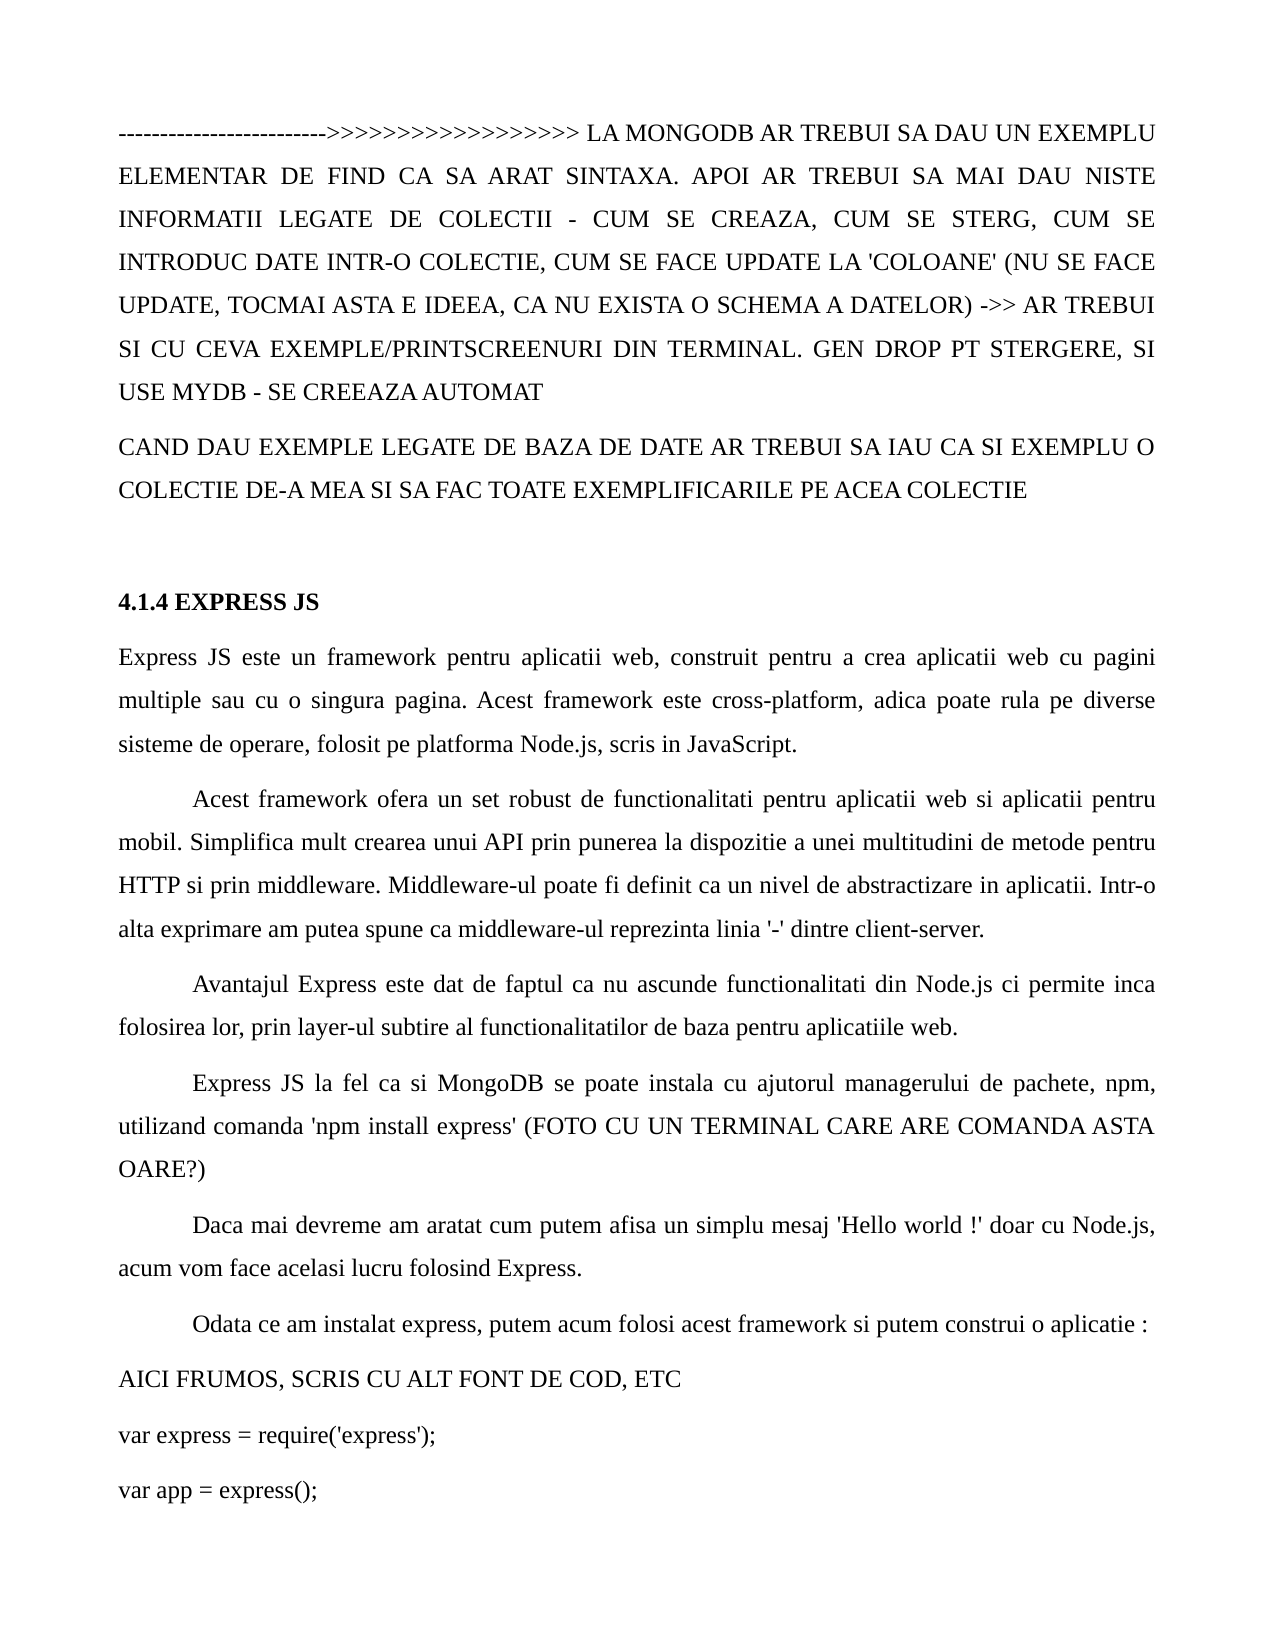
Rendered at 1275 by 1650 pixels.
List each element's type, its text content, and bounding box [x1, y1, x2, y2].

text Daca mai devreme am aratat cum putem afisa un simplu mesaj 'Hello world !' doar cu Node.js, acum vom face acelasi lucru folosind Express. [118, 1210, 1157, 1282]
text Acest framework ofera un set robust de functionalitati pentru aplicatii web si aplicatii pentru mobil. Simplifica mult crearea unui API prin punerea la dispozitie a unei multitudini de metode pentru HTTP si prin middleware. Middleware-ul poate fi definit ca un nivel de abstractizare in aplicatii. Intr-o alta exprimare am putea spune ca middleware-ul reprezinta linia '-' dintre client-server. [118, 784, 1157, 942]
text var express = require('express'); [118, 1420, 1157, 1449]
text Express JS la fel ca si MongoDB se poate instala cu ajutorul managerului de pachete, npm, utilizand comanda 'npm install express' (FOTO CU UN TERMINAL CARE ARE COMANDA ASTA OARE?) [118, 1068, 1157, 1183]
text CAND DAU EXEMPLE LEGATE DE BAZA DE DATE AR TREBUI SA IAU CA SI EXEMPLU O COLECTIE DE-A MEA SI SA FAC TOATE EXEMPLIFICARILE PE ACEA COLECTIE [118, 432, 1157, 504]
text Express JS este un framework pentru aplicatii web, construit pentru a crea aplicatii web cu pagini multiple sau cu o singura pagina. Acest framework este cross-platform, adica poate rula pe diverse sisteme de operare, folosit pe platforma Node.js, scris in JavaScript. [118, 642, 1157, 757]
text 4.1.4 EXPRESS JS [118, 587, 1157, 616]
text var app = express(); [118, 1476, 1157, 1504]
text Odata ce am instalat express, putem acum folosi acest framework si putem construi o aplicatie : [118, 1309, 1157, 1337]
text Avantajul Express este dat de faptul ca nu ascunde functionalitati din Node.js ci permite inca folosirea lor, prin layer-ul subtire al functionalitatilor de baza pentru aplicatiile web. [118, 969, 1157, 1041]
text ------------------------->>>>>>>>>>>>>>>>>> LA MONGODB AR TREBUI SA DAU UN EXEMPLU ELEMENTAR DE FIND CA SA ARAT SINTAXA. APOI AR TREBUI SA MAI DAU NISTE INFORMATII LEGATE DE COLECTII - CUM SE CREAZA, CUM SE STERG, CUM SE INTRODUC DATE INTR-O COLECTIE, CUM SE FACE UPDATE LA 'COLOANE' (NU SE FACE UPDATE, TOCMAI ASTA E IDEEA, CA NU EXISTA O SCHEMA A DATELOR) ->> AR TREBUI SI CU CEVA EXEMPLE/PRINTSCREENURI DIN TERMINAL. GEN DROP PT STERGERE, SI USE MYDB - SE CREEAZA AUTOMAT [118, 118, 1157, 406]
text AICI FRUMOS, SCRIS CU ALT FONT DE COD, ETC [118, 1364, 1157, 1393]
